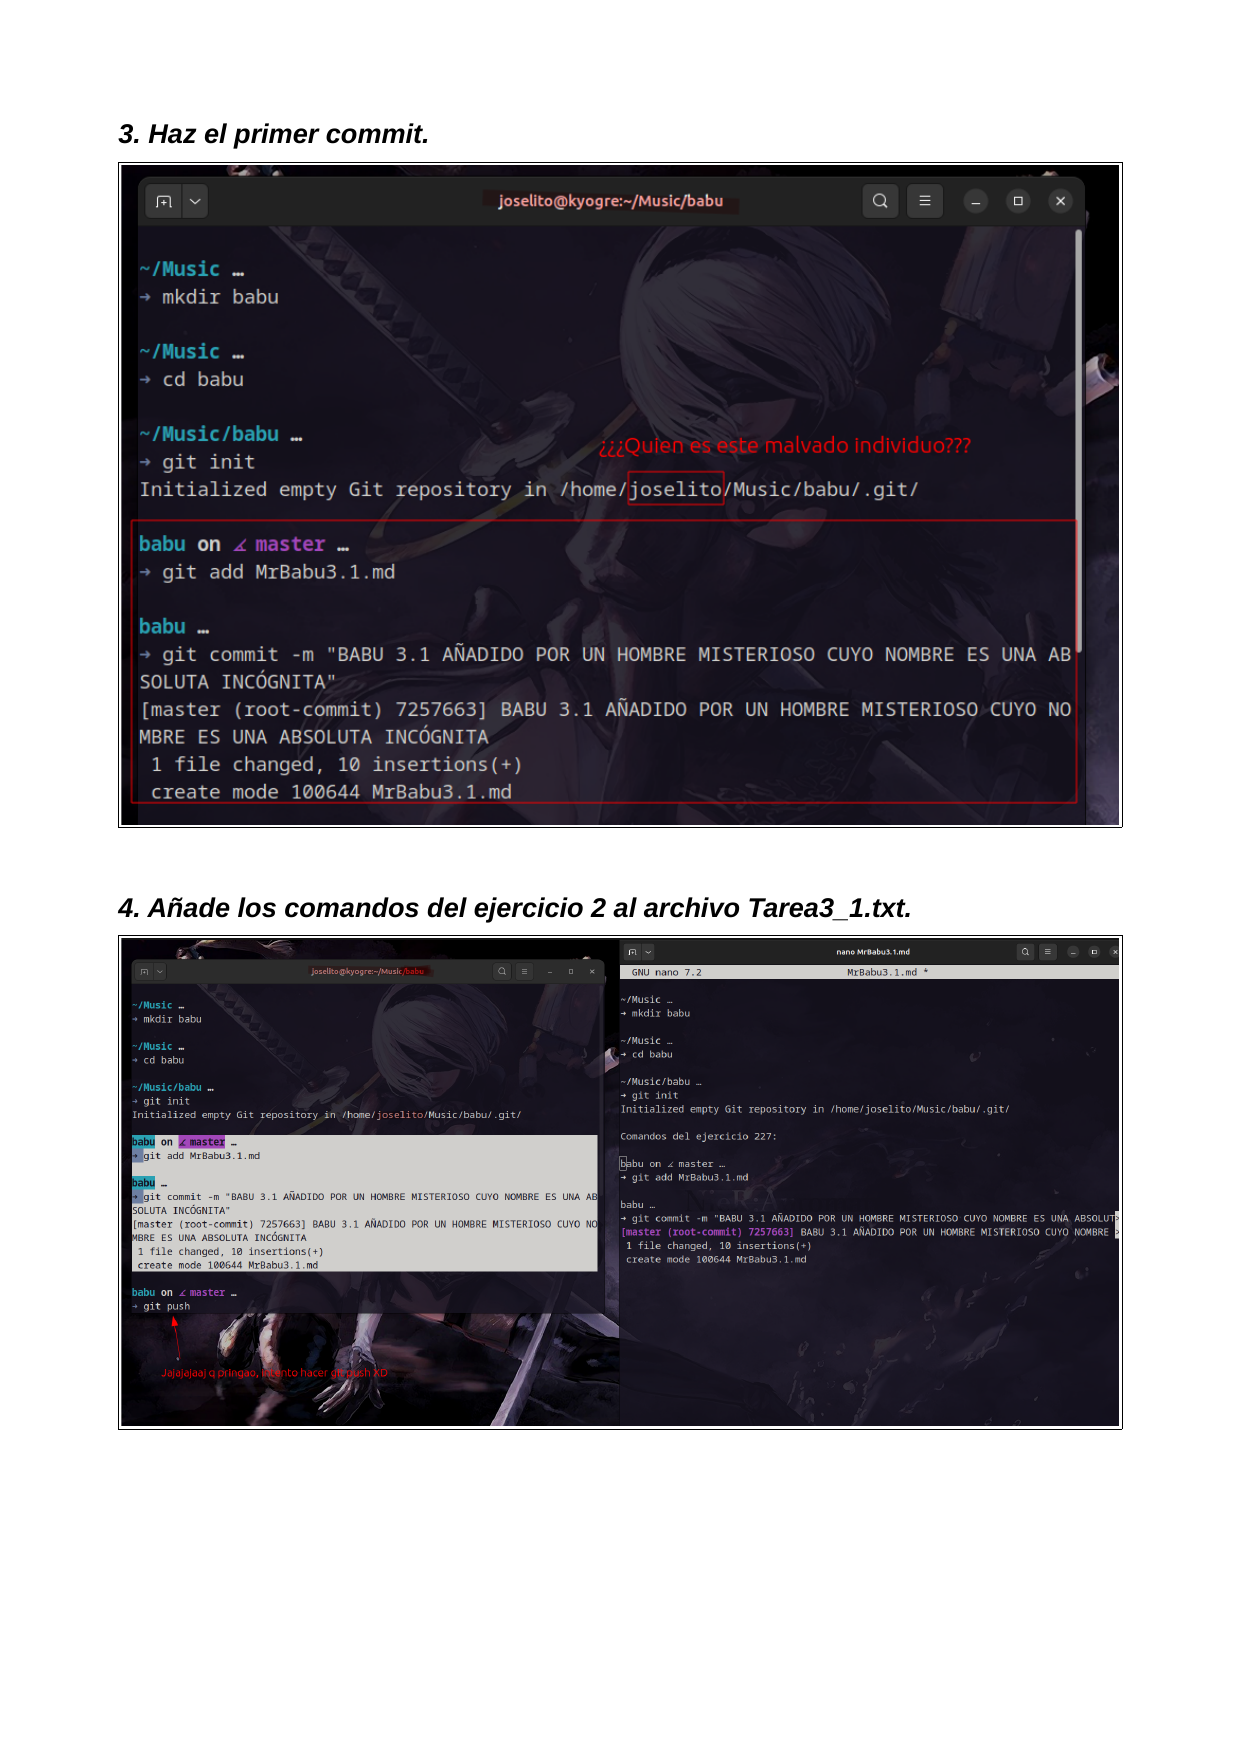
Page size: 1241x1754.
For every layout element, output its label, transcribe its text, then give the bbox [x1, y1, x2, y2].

subtitle 3. Haz el primer commit. [118, 118, 1122, 149]
subtitle 4. Añade los comandos del ejercicio 2 al archivo Tarea3_1.txt. [118, 892, 1122, 923]
picture [121, 938, 1119, 1426]
picture [121, 165, 1119, 825]
